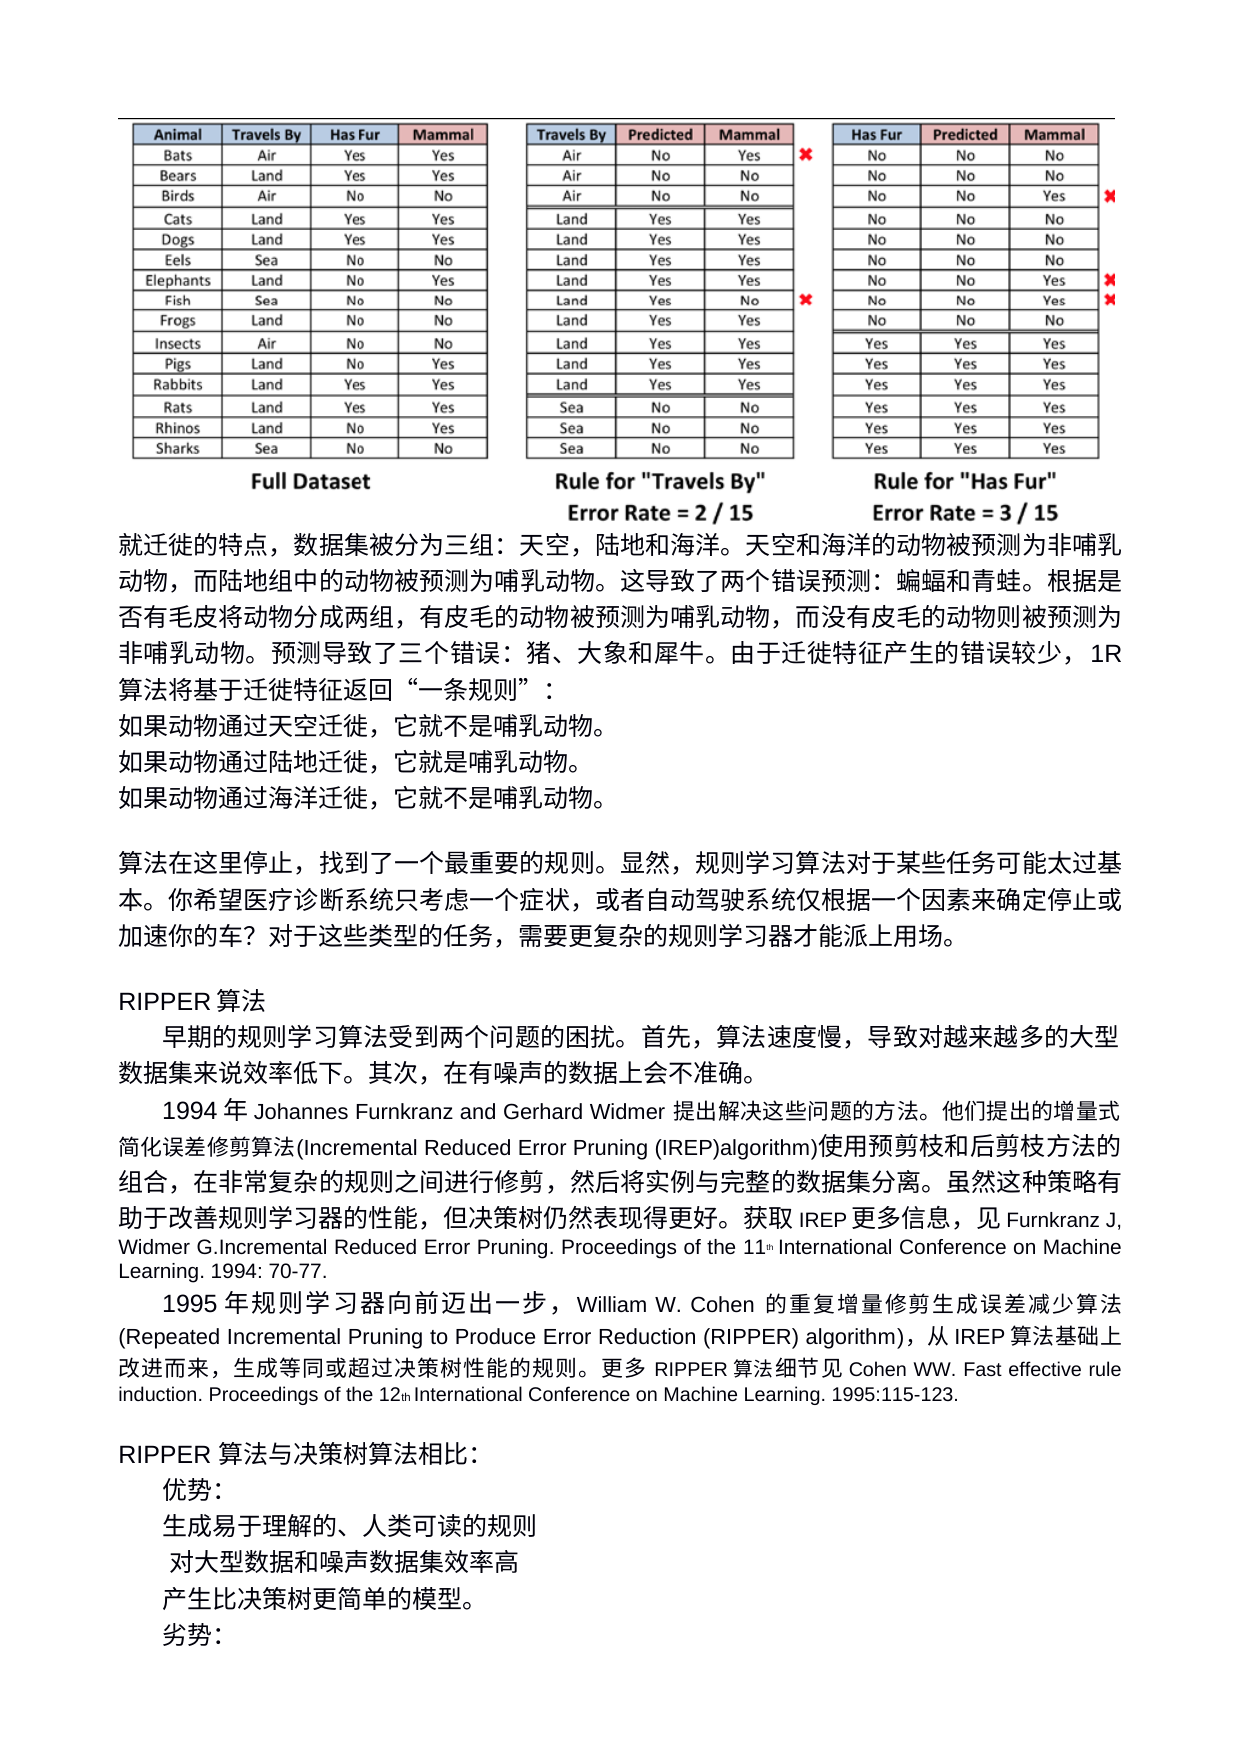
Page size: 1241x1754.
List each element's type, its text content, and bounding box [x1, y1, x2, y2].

text 生成易于理解的、人类可读的规则 [118, 1507, 1122, 1543]
text 算法在这里停止，找到了一个最重要的规则。显然，规则学习算法对于某些任务可能太过基本。你希望医疗诊断系统只考虑一个症状，或者自动驾驶系统仅根据一个因素来确定停止或加速你的车？对于这些类型的任务，需要更复杂的规则学习器才能派上用场。 [118, 844, 1122, 953]
text 如果动物通过海洋迁徙，它就不是哺乳动物。 [118, 779, 1122, 815]
text 对大型数据和噪声数据集效率高 [118, 1543, 1122, 1579]
text 优势： [118, 1470, 1122, 1507]
text 如果动物通过天空迁徙，它就不是哺乳动物。 [118, 706, 1122, 743]
text RIPPER算法 [118, 981, 1122, 1018]
text 1995年规则学习器向前迈出一步，William W. Cohen 的重复增量修剪生成误差减少算法(Repeated Incremental Pruning to Produce Error Reduction (RIPPER) algorithm)，从IREP算法基础上改进而来，生成等同或超过决策树性能的规则。更多RIPPER算法细节见Cohen WW. Fast effective rule induction. Proceedings of the 12th International Conference on Machine Learning. 1995:115-123. [118, 1283, 1122, 1405]
text 产生比决策树更简单的模型。 [118, 1579, 1122, 1615]
text 如果动物通过陆地迁徙，它就是哺乳动物。 [118, 743, 1122, 779]
text RIPPER 算法与决策树算法相比： [118, 1434, 1122, 1470]
text 1994年Johannes Furnkranz and Gerhard Widmer 提出解决这些问题的方法。他们提出的增量式简化误差修剪算法(Incremental Reduced Error Pruning (IREP)algorithm)使用预剪枝和后剪枝方法的组合，在非常复杂的规则之间进行修剪，然后将实例与完整的数据集分离。虽然这种策略有助于改善规则学习器的性能，但决策树仍然表现得更好。获取IREP更多信息，见Furnkranz J, Widmer G.Incremental Reduced Error Pruning. Proceedings of the 11th International Conference on Machine Learning. 1994: 70-77. [118, 1090, 1122, 1283]
text 劣势： [118, 1615, 1122, 1652]
text 就迁徙的特点，数据集被分为三组：天空，陆地和海洋。天空和海洋的动物被预测为非哺乳动物，而陆地组中的动物被预测为哺乳动物。这导致了两个错误预测：蝙蝠和青蛙。根据是否有毛皮将动物分成两组，有皮毛的动物被预测为哺乳动物，而没有皮毛的动物则被预测为非哺乳动物。预测导致了三个错误：猪、大象和犀牛。由于迁徙特征产生的错误较少，1R算法将基于迁徙特征返回“一条规则”： [118, 525, 1122, 706]
text 早期的规则学习算法受到两个问题的困扰。首先，算法速度慢，导致对越来越多的大型数据集来说效率低下。其次，在有噪声的数据上会不准确。 [118, 1018, 1122, 1090]
